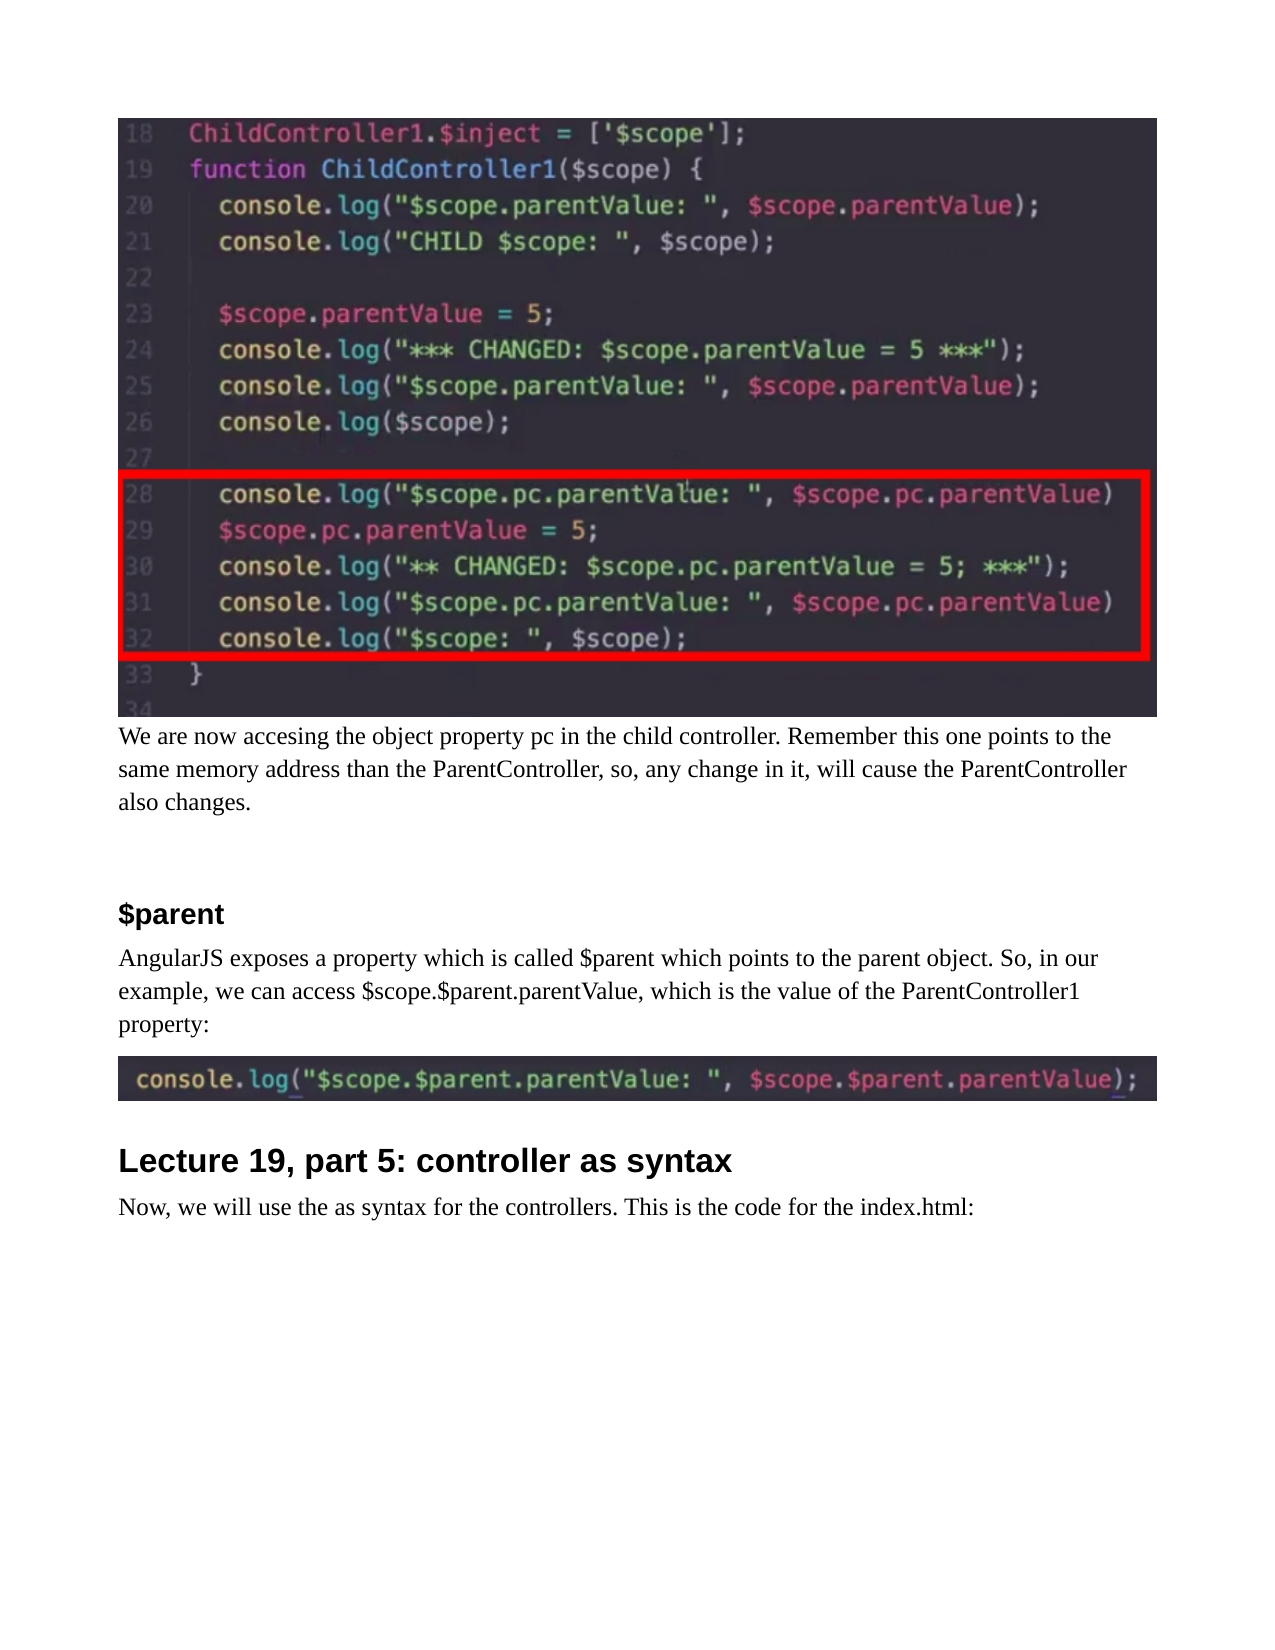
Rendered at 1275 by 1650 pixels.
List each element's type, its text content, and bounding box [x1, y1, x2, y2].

picture [118, 118, 1157, 717]
subtitle Lecture 19, part 5: controller as syntax [118, 1141, 1157, 1179]
text We are now accesing the object property pc in the child controller. Remember this one points to the same memory address than the ParentController, so, any change in it, will cause the ParentController also changes. [118, 717, 1157, 816]
subtitle $parent [118, 897, 1157, 930]
picture [118, 1056, 1157, 1101]
text Now, we will use the as syntax for the controllers. This is the code for the index.html: [118, 1192, 1157, 1220]
text AngularJS exposes a property which is called $parent which points to the parent object. So, in our example, we can access $scope.$parent.parentValue, which is the value of the ParentController1 property: [118, 943, 1157, 1038]
